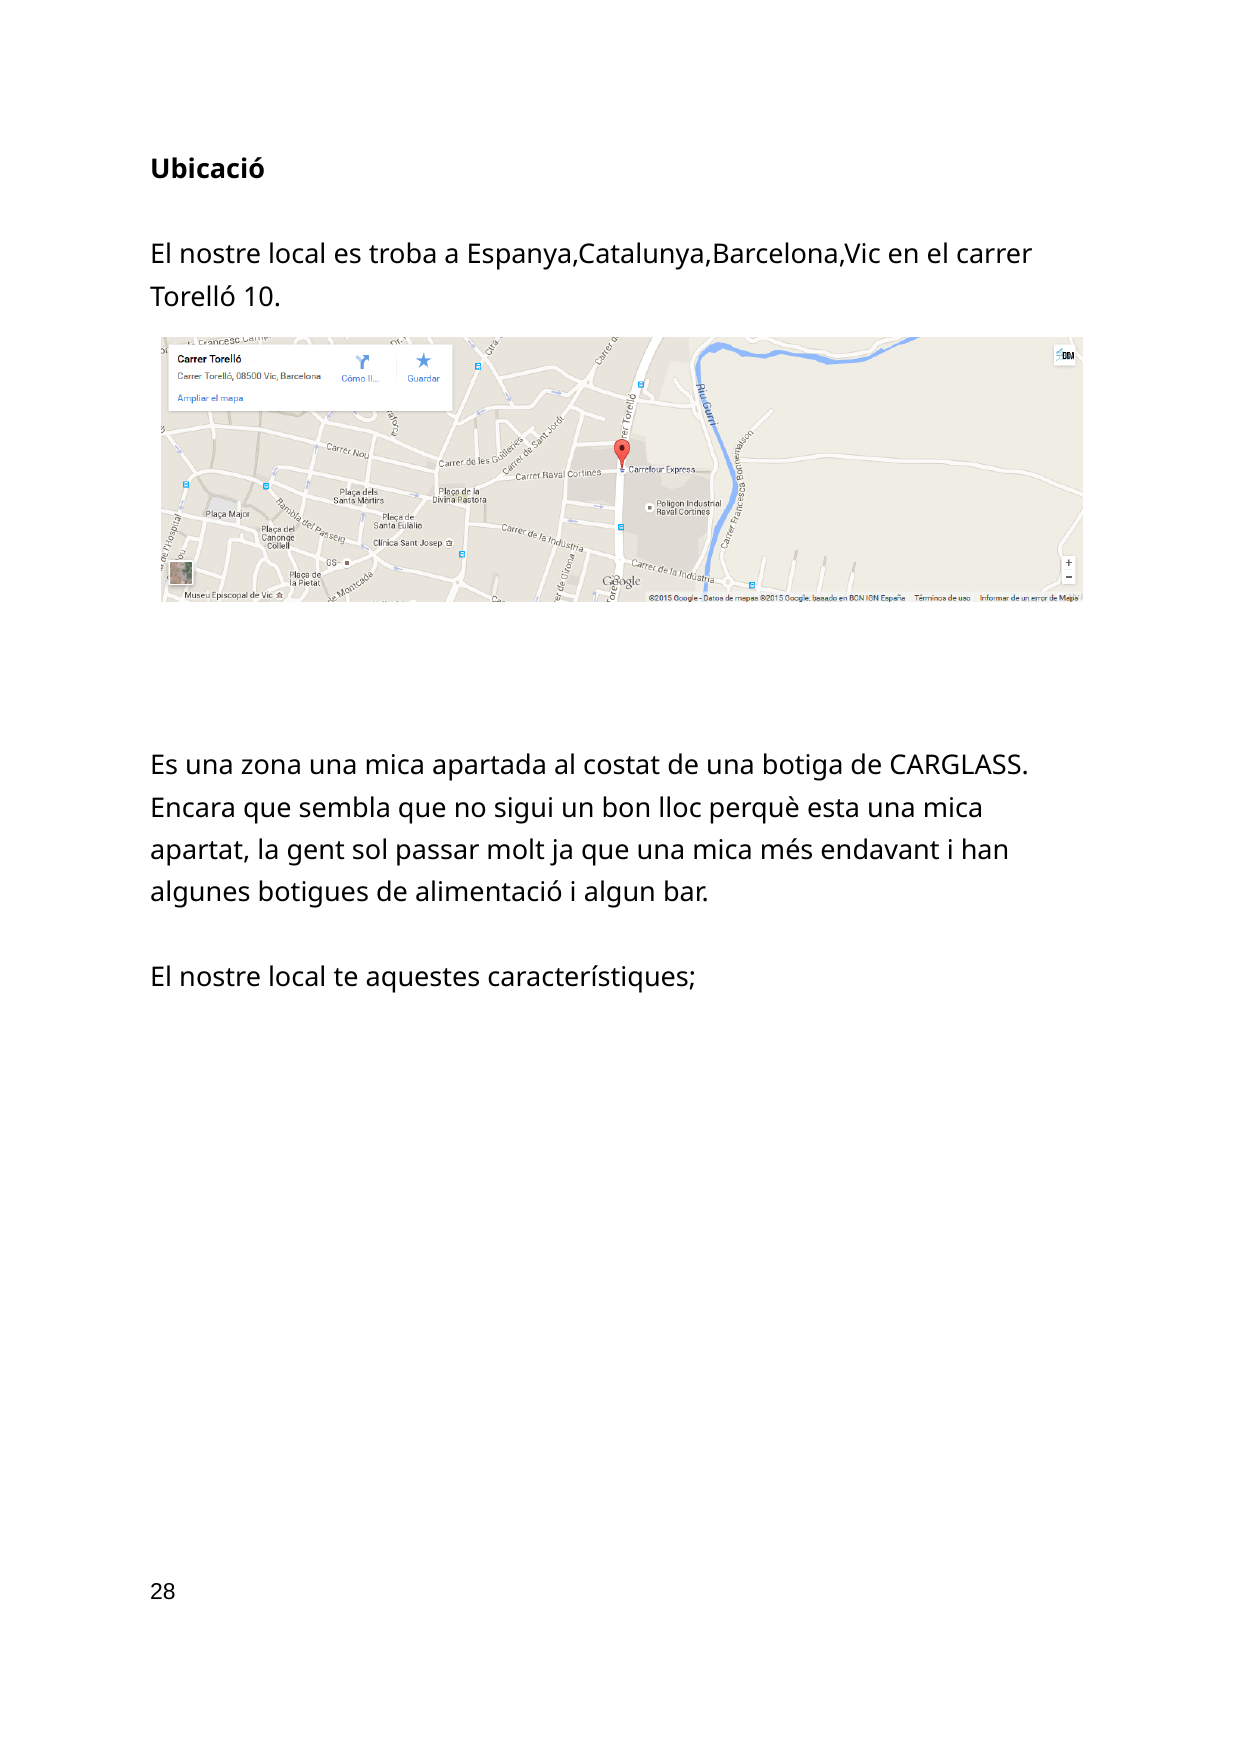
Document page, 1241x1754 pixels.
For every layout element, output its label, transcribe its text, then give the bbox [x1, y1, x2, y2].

picture [150, 319, 1091, 613]
text Ubicació [150, 150, 1090, 187]
text El nostre local es troba a Espanya,Catalunya,Barcelona,Vic en el carrer Torelló 10. [150, 235, 1090, 314]
text El nostre local te aquestes característiques; [150, 958, 1090, 994]
text Es una zona una mica apartada al costat de una botiga de CARGLASS. Encara que sembla que no sigui un bon lloc perquè esta una mica apartat, la gent sol passar molt ja que una mica més endavant i han algunes botigues de alimentació i algun bar. [150, 746, 1090, 910]
